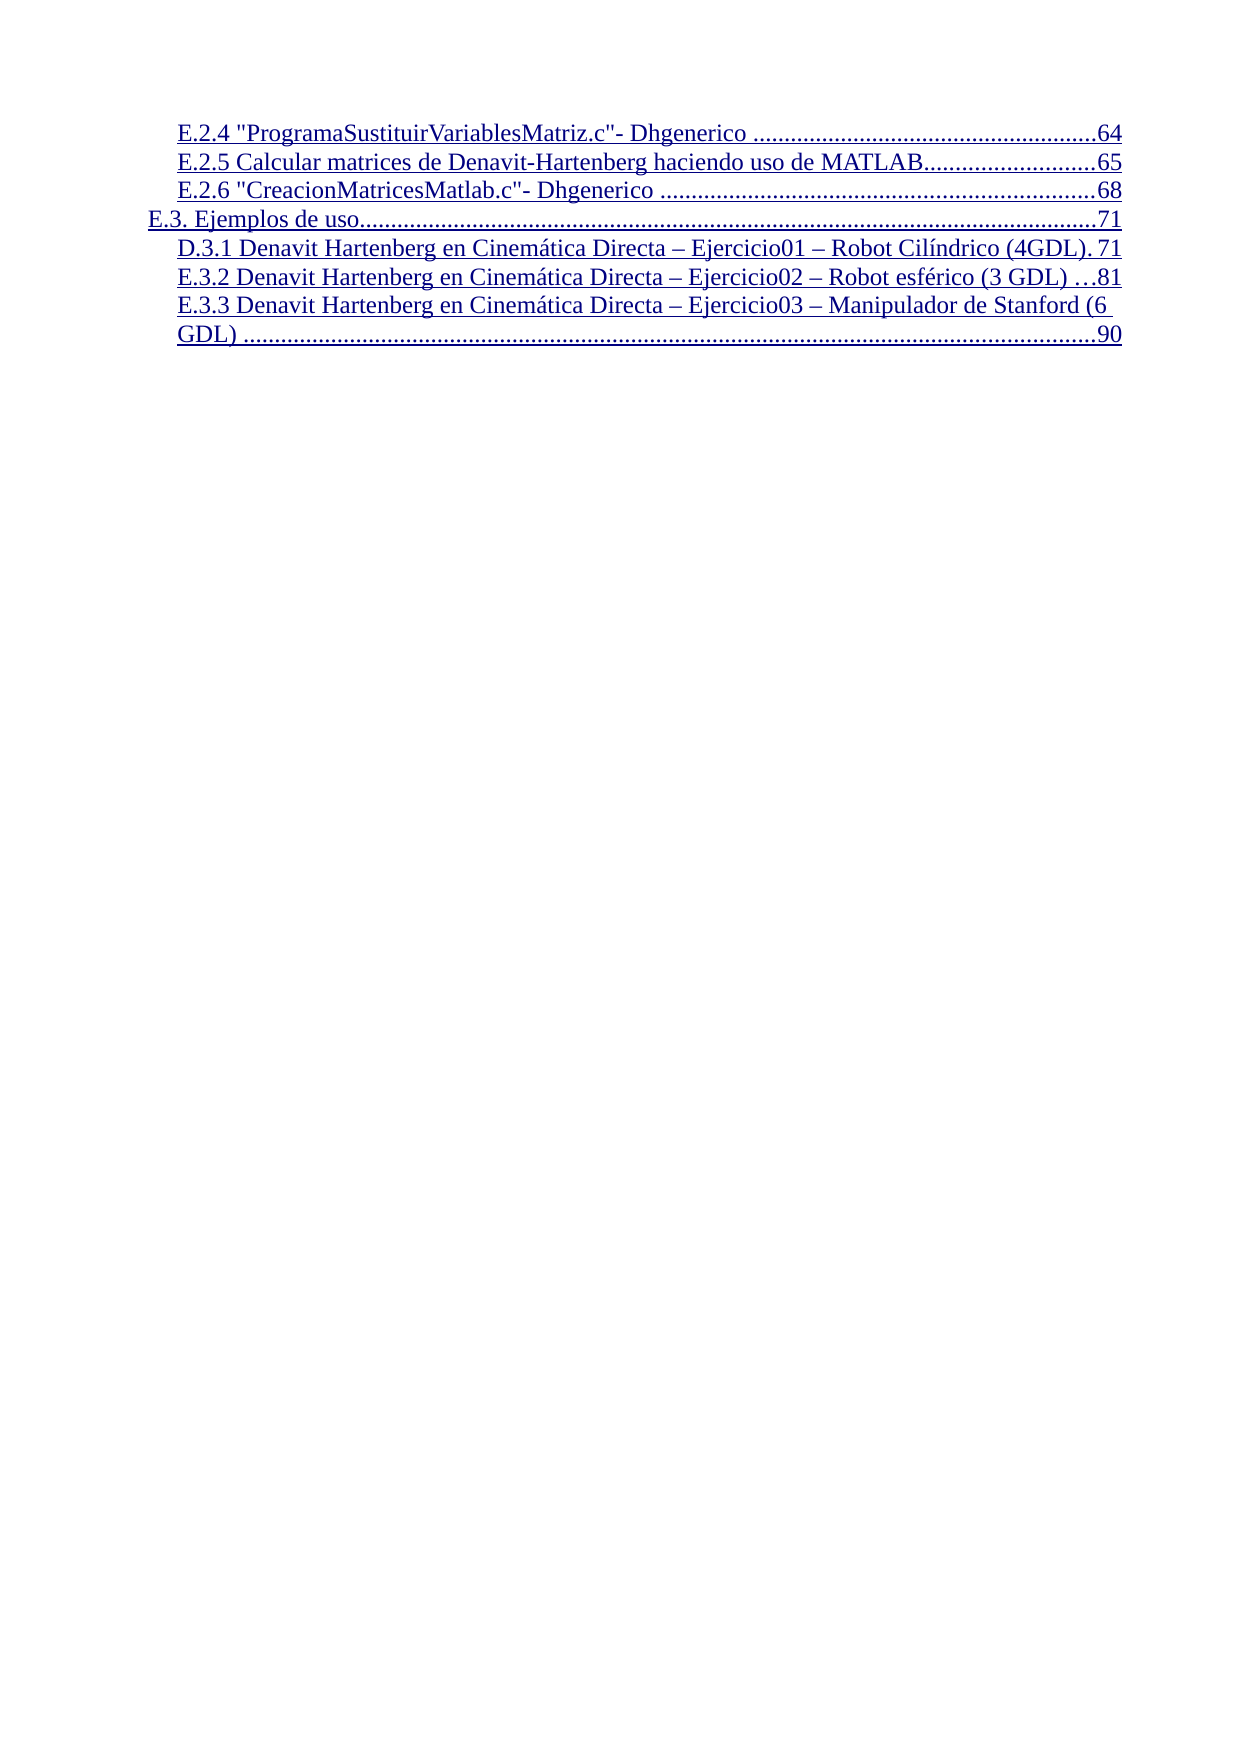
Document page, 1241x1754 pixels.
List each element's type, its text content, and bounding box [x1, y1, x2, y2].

text E.2.6 "CreacionMatricesMatlab.c"- Dhgenerico 68 [177, 176, 1122, 201]
text E.2.4 "ProgramaSustituirVariablesMatriz.c"- Dhgenerico 64 [177, 118, 1122, 143]
text D.3.1 Denavit Hartenberg en Cinemática Directa – Ejercicio01 – Robot Cilíndrico (4GDL) 71 [177, 233, 1122, 258]
text E.3. Ejemplos de uso 71 [148, 204, 1122, 229]
text E.3.2 Denavit Hartenberg en Cinemática Directa – Ejercicio02 – Robot esférico (3 GDL) 81 [177, 262, 1122, 287]
text E.3.3 Denavit Hartenberg en Cinemática Directa – Ejercicio03 – Manipulador de Stanford (6 GDL) 90 [177, 291, 1122, 344]
text E.2.5 Calcular matrices de Denavit-Hartenberg haciendo uso de MATLAB 65 [177, 147, 1122, 172]
